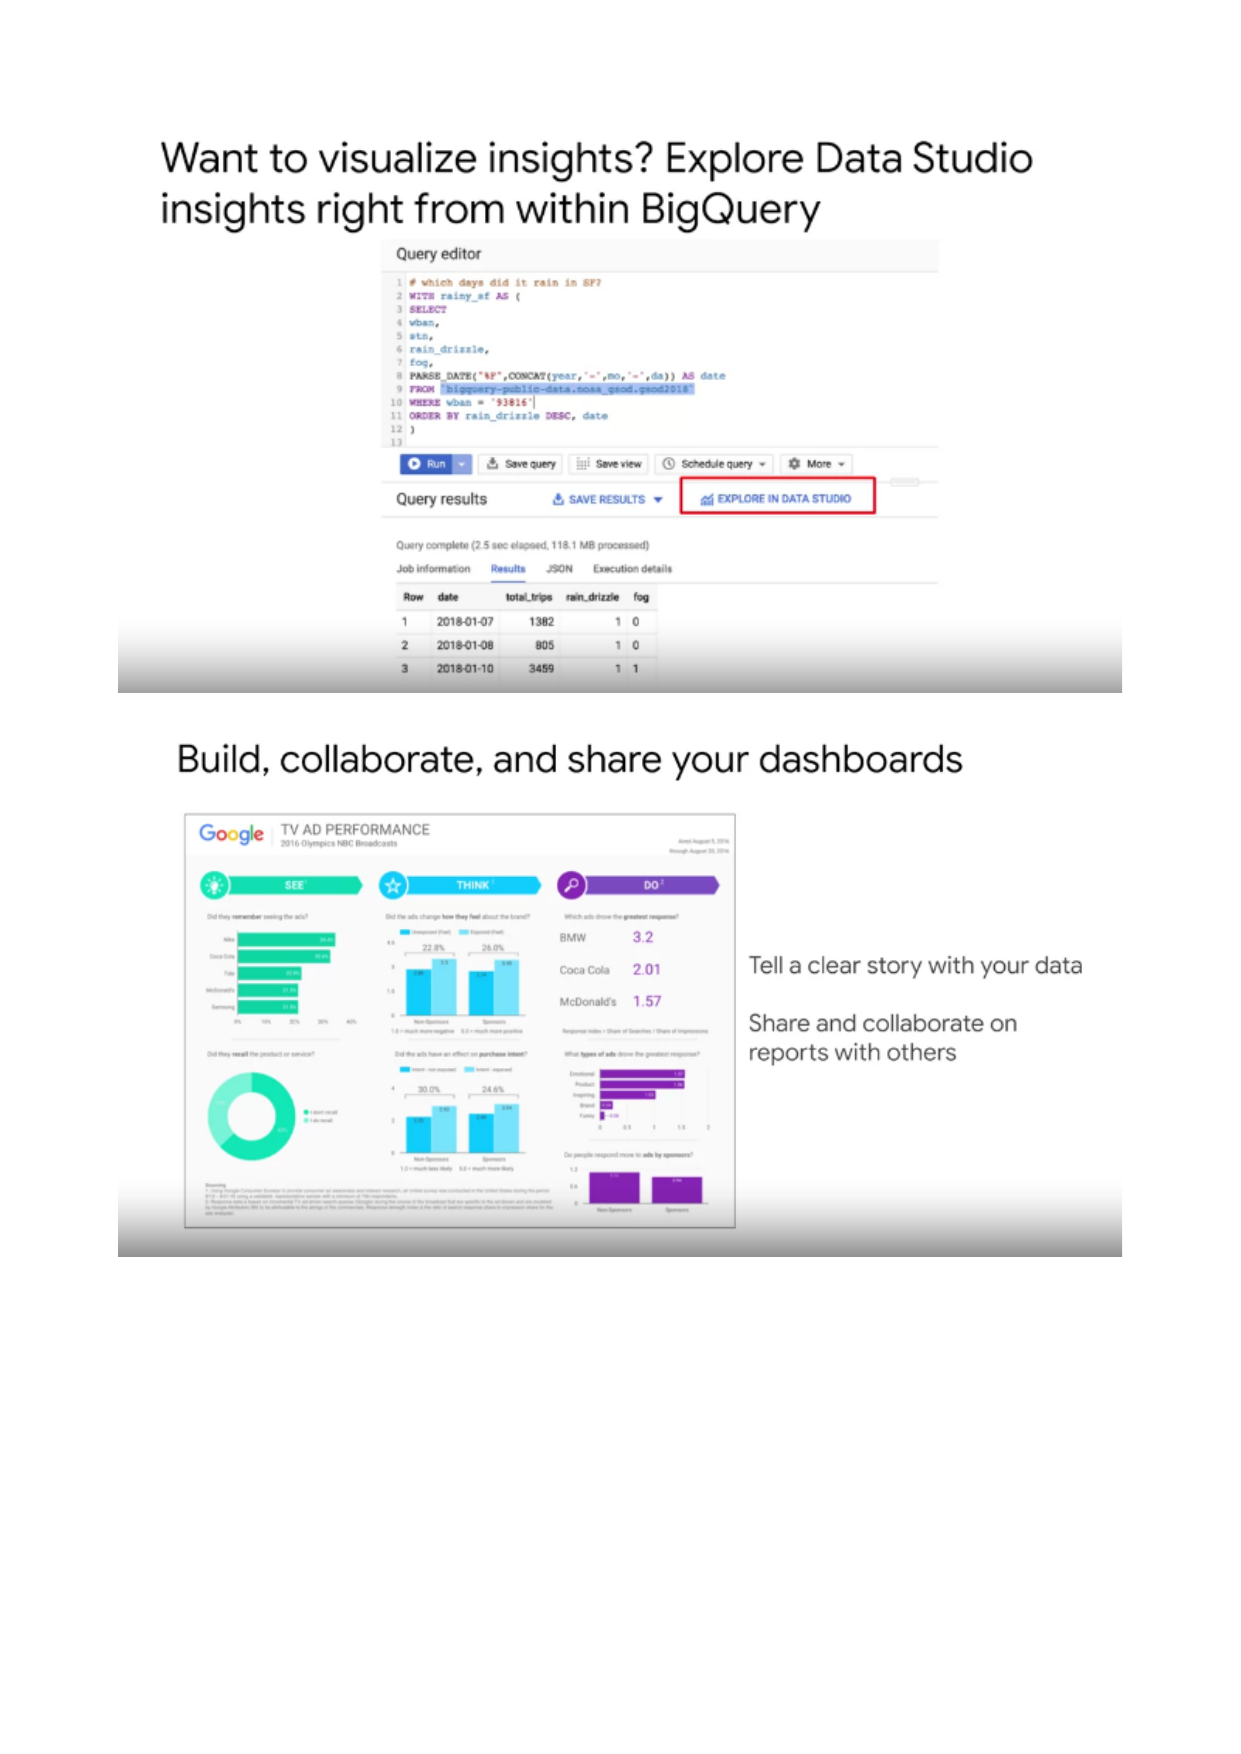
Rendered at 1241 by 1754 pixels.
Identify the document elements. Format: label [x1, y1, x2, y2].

picture [118, 721, 1123, 1257]
picture [118, 118, 1123, 693]
